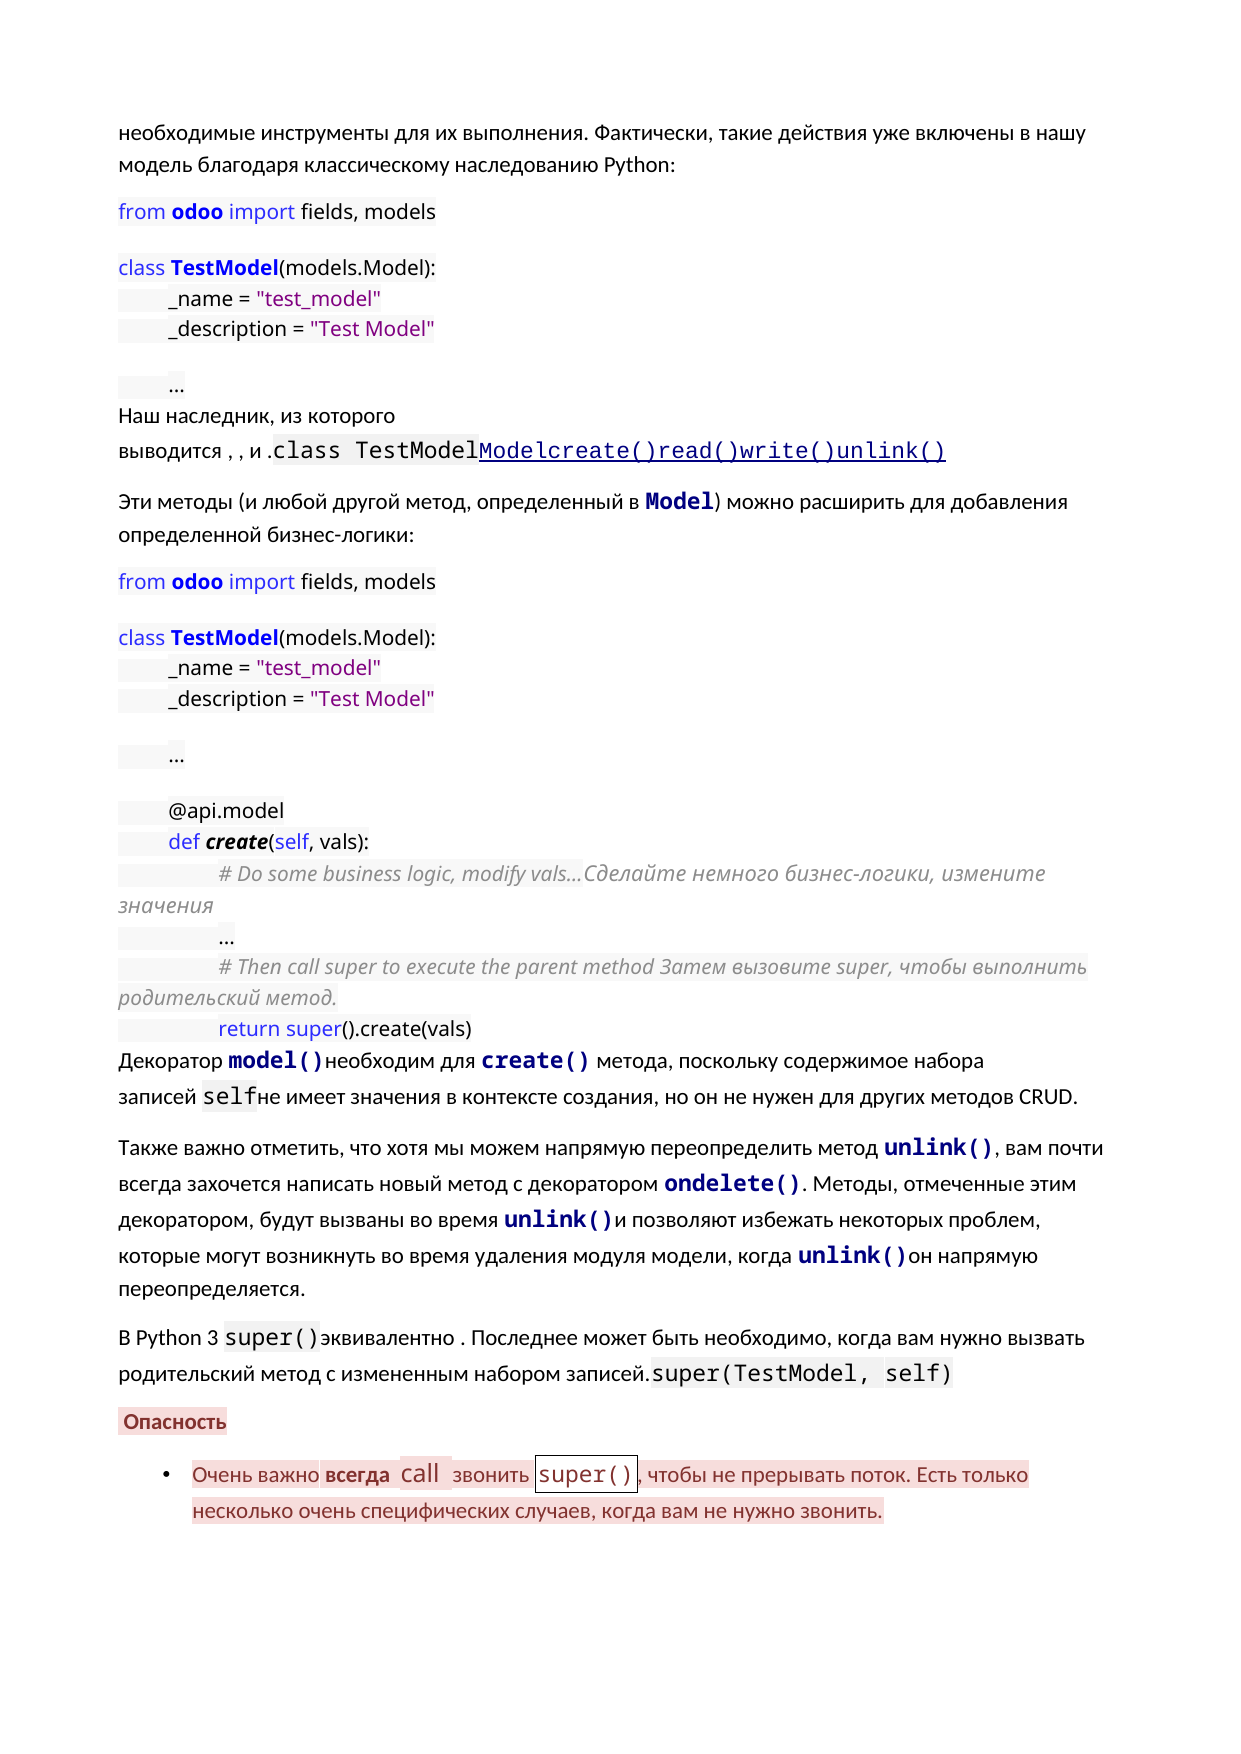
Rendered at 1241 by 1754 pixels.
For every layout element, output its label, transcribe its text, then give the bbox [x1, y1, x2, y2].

text from odoo import fields, models [118, 567, 1122, 595]
text @api.model [118, 796, 1122, 825]
text ... [118, 371, 1122, 399]
text # Then call super to execute the parent method Затем вызовите super, чтобы выполнить родительский метод. [118, 952, 1122, 1012]
text _description = "Test Model" [118, 314, 1122, 343]
text ... [118, 922, 1122, 950]
text _description = "Test Model" [118, 684, 1122, 713]
text # Do some business logic, modify vals...Сделайте немного бизнес-логики, измените значения [118, 858, 1122, 919]
text from odoo import fields, models [118, 197, 1122, 226]
text Опасность [118, 1407, 1122, 1435]
text Эти методы (и любой другой метод, определенный в Model) можно расширить для добавления определенной бизнес-логики: [118, 484, 1122, 548]
list Очень важно всегда call звонить super(), чтобы не прерывать поток. Есть только несколько очень специфических случаев, когда вам не нужно звонить. [162, 1455, 1122, 1524]
text ... [118, 740, 1122, 769]
text Наш наследник, из которого выводится , , и .class TestModelModelcreate()read()write()unlink() [118, 401, 1122, 465]
text необходимые инструменты для их выполнения. Фактически, такие действия уже включены в нашу модель благодаря классическому наследованию Python: [118, 118, 1122, 178]
text _name = "test_model" [118, 284, 1122, 312]
text _name = "test_model" [118, 653, 1122, 682]
text class TestModel(models.Model): [118, 623, 1122, 651]
text Также важно отметить, что хотя мы можем напрямую переопределить метод unlink(), вам почти всегда захочется написать новый метод с декоратором ondelete(). Методы, отмеченные этим декоратором, будут вызваны во время unlink()и позволяют избежать некоторых проблем, которые могут возникнуть во время удаления модуля модели, когда unlink()он напрямую переопределяется. [118, 1131, 1122, 1302]
text Декоратор model()необходим для create() метода, поскольку содержимое набора записей selfне имеет значения в контексте создания, но он не нужен для других методов CRUD. [118, 1044, 1122, 1112]
text class TestModel(models.Model): [118, 253, 1122, 282]
text def create(self, vals): [118, 827, 1122, 856]
text return super().create(vals) [118, 1014, 1122, 1042]
text В Python 3 super()эквивалентно . Последнее может быть необходимо, когда вам нужно вызвать родительский метод с измененным набором записей.super(TestModel, self) [118, 1321, 1122, 1388]
